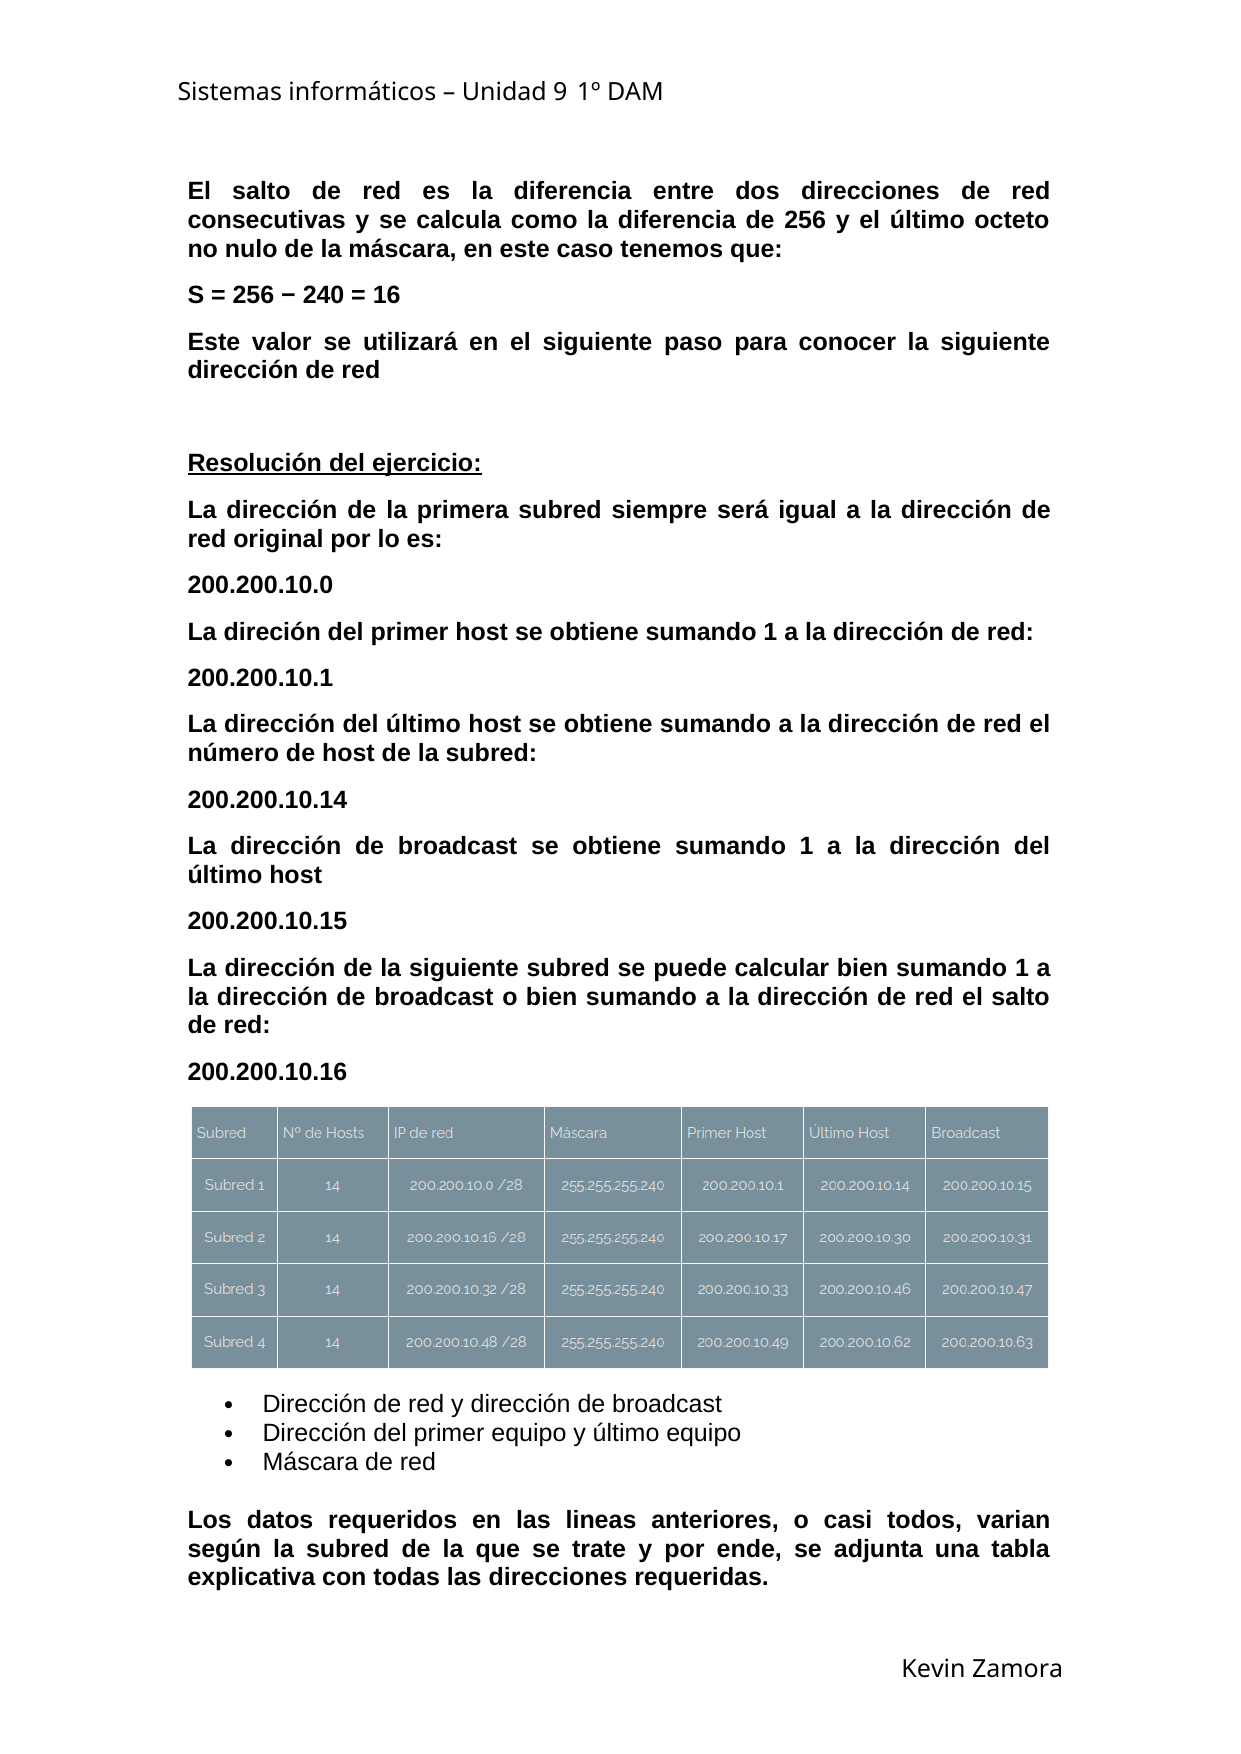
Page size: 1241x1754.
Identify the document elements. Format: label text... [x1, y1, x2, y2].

table_cell [165, 148, 177, 1620]
picture [187, 1103, 1052, 1372]
table_cell EJERCICIOS: Esquema para los ejercicios 1 y 2 Ejercicio 1 En base al siguiente esquema de red, reconoce los dispositivos 1 y 2, y rellena la tabla con los datos pedidos. Ejercicio 2 Con respecto al anterior esquema, contestar: ¿Qué topología de conexión tenemos en el esquema si tomamos como referencia el Dispositivo 2? En forma de arbol ¿Qué tipo de cable usarías para conectar los dispositivos y los ordenadores con el Dispositivo 2? Cable de pares trenzados ¿Qué conectores usarías y con qué estándar de conexión? Usaría el conector RJ-45 y, de forma teorica, aplicaría la terminación T568A, debido a que actualmente todxs trabajamos con velocidades de transmisión superiores a 100 Mbps; el código de colores de esta es: blanco-verde, verde, blanco-naranja, azul, blanco-azul, naranja, blanco-marrón, marrón. Por otro lado y de cara a una aplicación más práctica, aplicaría preferentemente la versión B de la misma norma (T568B) debido principalmente a que hace muchos años que conozco y recuerdo su código de colores: blanco-naranja, naranja, blanco-verde, azul, blanco-azul, verde, blanco-marrón, marrón. Ambos códigos de colores se pueden usar indistíntamente, siempre que se utilice el mismo código para ambos/as extremos/terminaciones. Ejercicio 3 Rellenar si se necesita cable directo o cruzado (desde el punto de vista teórico) para unir los 2 elementos indicados en cada fila: Ejercicio 4 Averiguar la dirección física (dirección MAC) y la dirección lógica (dirección IP) de tu tarjeta de red, en una máquina windows y en una maquina Linux. Los comandos a utilizar son: En Linux: ifconfig En Windows: ipconfig /all Ejecútalos en tu máquina anfitrión y en una virtual del sistema operativo contrario. Copiar y pegar ambas capturas, y rellenar: Observaciones: - Buscar en las capturas solo conexiones ethernet e inalámbricas. Aparecen conexiones distintas como lo (que es el loopback de la red) - Que aparezcan tarjeta ethernet y/o inalámbrica en tu sistema anfitrión, dependerá de las conexiones que tengas en tu PC. - En la máquina virtual tendrás una tarjeta ethernet que incorpora el propio VirtualBox. Host: Guest: Ejercicio 5 Dividir la dirección de red 200.200.10.0/24 en las siguientes subredes: 3 redes de 50 ordenadores. Calculamos el número de bits de host necesarios 2n − 2 ≥ H ( donde n es el número de bits y H es el número de host de la subred ) 26 – 2 = 62 ≥ 50 → n = 6 El resultado anterior indica que para la red de 50 hosts necesitamos al menos 6 bits y que habrá en total 62 hosts disponibles. Calculamos el número de bits de subred R = (32 – p) – n (Donde 32 es el número de bits de una dirección IP binaria, p es el prefijo de la red (en este ejemplo: 24) y n es el número de bits de la parte de host, calculados en el paso anterior.) R = (32 - 24) – 6 = 2 Eto significa que debemos tomar prestado 2 bits a la parte de host para obtener una subred de 62 hosts. Calculamos la nueva máscara de subred El nuevo prefijo de red se obtine sumándole R al prefijo original, por lo que el nuevo prefijo es: p = 24 + 2 = 26 Teniendo eso en cuenta la nueva máscara se obtiene de la siguiente manera 11111111.11111111.11111111.11000000 Los bits en verde respresentan la parte de red, los rojos la parte de subred y los bits azul a la parte de host convirtiendo a decimal la máscara anterior resulta: 255.255.255.192 Calcular el salto de red El salto de red es la diferencia entre dos direcciones de red consecutivas y se calcula como la diferencia de 256 y el último octeto no nulo de la máscara, en este caso tenemos que: S = 256 − 192 = 64 Este valor se utilizará en el siguiente paso para conocer la siguiente dirección de red Calcular los parámetros de la red La dirección de la primera subred siempre será igual a la dirección de red original por lo es: 200.200.10.0 La direción del primer host se obtiene sumando 1 a la dirección de red: 200.200.10.1 La dirección del último host se obtiene sumando a la dirección de red el número de host de la subred: 200.200.10.62 La dirección de broadcast se obtiene sumando 1 a la dirección del último host 200.200.10.63 La dirección de la siguiente subred se puede calcular bien sumando 1 a la dirección de broadcast o bien sumando a la dirección de red el salto de red: 200.200.10.64 El resumen de los parámetros de la subred se muestra en la siguiente tabla: Calculamos el resto de subredes El resto de subredes se calcula siguiendo los mismos pasos vistos anteriormente, por ejemplo para la segunda subred La dirección de red se obtiene de la subred anterior: 200.200.10.64 A partir de aquí se sigues los mismos pasos Se calcula el número de bits de la parte de host 26 − 2 = 62 ≥ 50 ⟹ n = 6 Calculamos el número de bits de subred R = (32 − 24) − 6 = 2 Calculamos la nueva máscara p = 24 + 2 = 26 255.255.255.192 Por último calculamos el salto de red S = 256 − 192 = 64 El resto de parámetros se calculan exactamente igual a como ya se izo en el punto 5 4 redes de 12 ordenadores. Para cada subred, especificar: Pasos privios: Para determinar el número de bits de la parte de host se usa la fórmula 2 n − 2 ≥ H donde n es el número de bits y H es el número de host de la subred, en este caso: 2 4 − 2 = 14 ≥ 12 ⟹ n = 4 El resultado anterior indica que para la red de 12 hosts necesitamos al menos 4 bits y que habrá en total 14 hosts disponibles Para calcular el número de bits de la subred podemos utilizar la siguiente expresión R = (32 − p) − n Donde 32 es el número de bits de una dirección IP binaria, p es el prefijo de la red en nuestro ejemplo 24 y n es el número de bits de la parte de host calculado en el paso anterior. Teniendo eso en cuenta resulta: R = (32 − 24) − 4 = 4 Esto significa que debemos tomar prestado 4 bits a la parte de host para obtener una subred de 14 hosts El nuevo prefijo de red se obtine sumándole R al prefijo original, por lo que el nuevo prefijo es: p = 24 + 4 = 28 Teniendo eso en cuenta la nueva máscara se obtiene de la siguiente manera 11111111.11111111.11111111.11110000 Los bits en verde respresentan la parte de red, los rojos la parte de subred y los bits azul a la parte de host convirtiendo a decimal la máscara anterior resulta 255.255.255.240 El salto de red es la diferencia entre dos direcciones de red consecutivas y se calcula como la diferencia de 256 y el último octeto no nulo de la máscara, en este caso tenemos que: S = 256 − 240 = 16 Este valor se utilizará en el siguiente paso para conocer la siguiente dirección de red Resolución del ejercicio: La dirección de la primera subred siempre será igual a la dirección de red original por lo es: 200.200.10.0 La direción del primer host se obtiene sumando 1 a la dirección de red: 200.200.10.1 La dirección del último host se obtiene sumando a la dirección de red el número de host de la subred: 200.200.10.14 La dirección de broadcast se obtiene sumando 1 a la dirección del último host 200.200.10.15 La dirección de la siguiente subred se puede calcular bien sumando 1 a la dirección de broadcast o bien sumando a la dirección de red el salto de red: 200.200.10.16 Dirección de red y dirección de broadcast Dirección del primer equipo y último equipo Máscara de red Los datos requeridos en las lineas anteriores, o casi todos, varian según la subred de la que se trate y por ende, se adjunta una tabla explicativa con todas las direcciones requeridas. Especificar, ¿cuántas direcciones se pierden en total en la red? 254 hosts disponibles - 56 direcciones requeridas (hosts) = 198 direcciones perdidas Ejercicio 6 Queremos crear varias subredes de 2000 PC. Partiendo de la red dirección de red 150.200.0.0, responder: ¿A qué clase pertenece esta red? ¿Cuál es el máximo número de subredes con 2000 PC que se pueden crear? 32 subredes ¿Cuántos PC exactamente puede haber en cada subred? 254 hosts Como son muchas subredes, especificar de las 4 primeras subredes: Dirección de red y broadcast Dirección de primer y último equipo Máscara de red Resultados: [177, 148, 1063, 1620]
